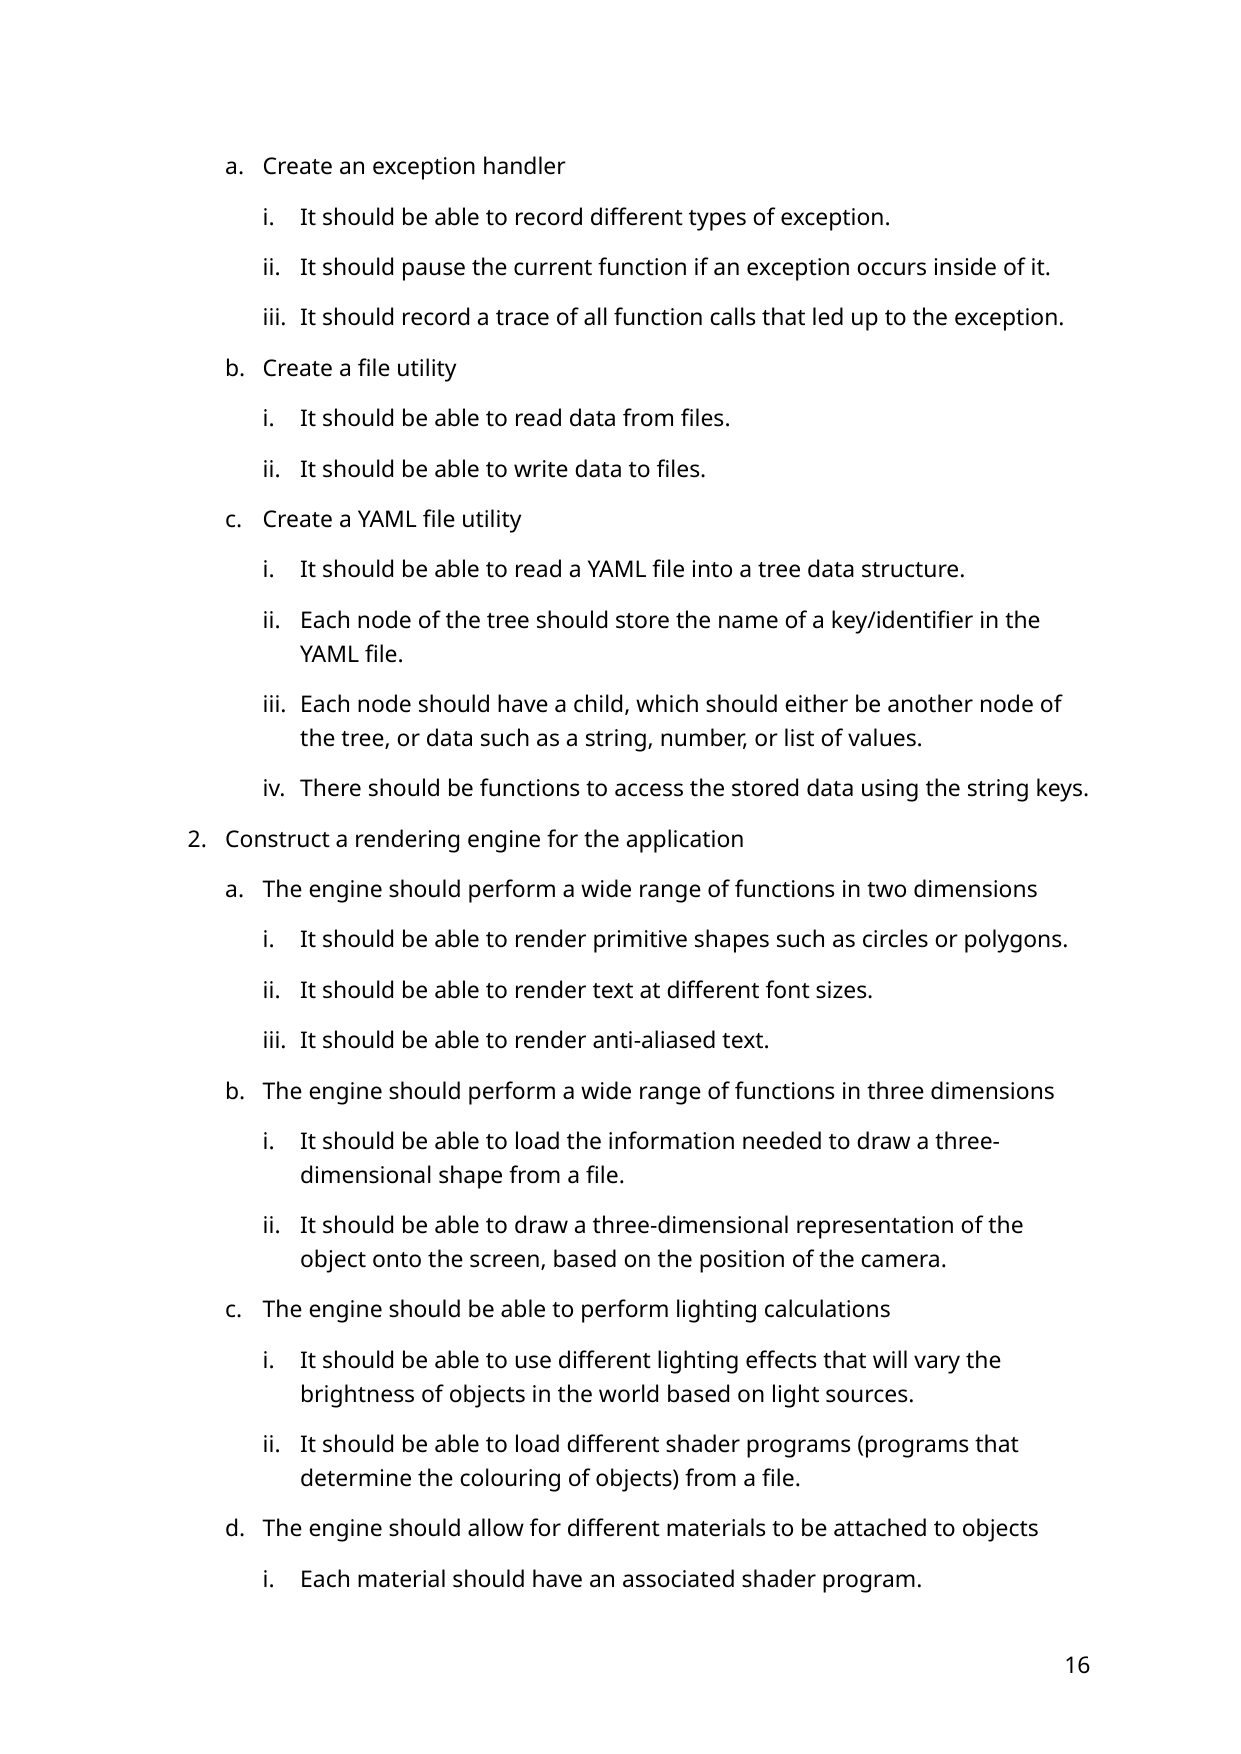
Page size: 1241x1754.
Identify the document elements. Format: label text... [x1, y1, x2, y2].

list It should be able to draw a three-dimensional representation of the object onto the screen, based on the position of the camera. [262, 1209, 1090, 1274]
list It should be able to render anti-aliased text. [262, 1024, 1090, 1055]
list The engine should perform a wide range of functions in three dimensions [225, 1074, 1090, 1106]
list It should be able to write data to files. [262, 452, 1090, 484]
list Create an exception handler [225, 150, 1090, 181]
list It should be able to load the information needed to draw a three-dimensional shape from a file. [262, 1125, 1090, 1190]
list It should be able to record different types of exception. [262, 200, 1090, 232]
list The engine should be able to perform lighting calculations [225, 1293, 1090, 1324]
list The engine should allow for different materials to be attached to objects [225, 1512, 1090, 1543]
list It should be able to read a YAML file into a tree data structure. [262, 553, 1090, 584]
list The engine should perform a wide range of functions in two dimensions [225, 873, 1090, 904]
list Each node should have a child, which should either be another node of the tree, or data such as a string, number, or list of values. [262, 688, 1090, 753]
list Each node of the tree should store the name of a key/identifier in the YAML file. [262, 604, 1090, 669]
list Create a file utility [225, 352, 1090, 383]
list Construct a rendering engine for the application [187, 822, 1090, 854]
list It should be able to load different shader programs (programs that determine the colouring of objects) from a file. [262, 1428, 1090, 1493]
list Each material should have an associated shader program. [262, 1562, 1090, 1594]
list It should pause the current function if an exception occurs inside of it. [262, 251, 1090, 282]
list It should record a trace of all function calls that led up to the exception. [262, 301, 1090, 332]
list It should be able to read data from files. [262, 402, 1090, 433]
list It should be able to use different lighting effects that will vary the brightness of objects in the world based on light sources. [262, 1344, 1090, 1409]
list It should be able to render text at different font sizes. [262, 974, 1090, 1005]
list It should be able to render primitive shapes such as circles or polygons. [262, 923, 1090, 954]
list Create a YAML file utility [225, 503, 1090, 534]
list There should be functions to access the stored data using the string keys. [262, 772, 1090, 803]
